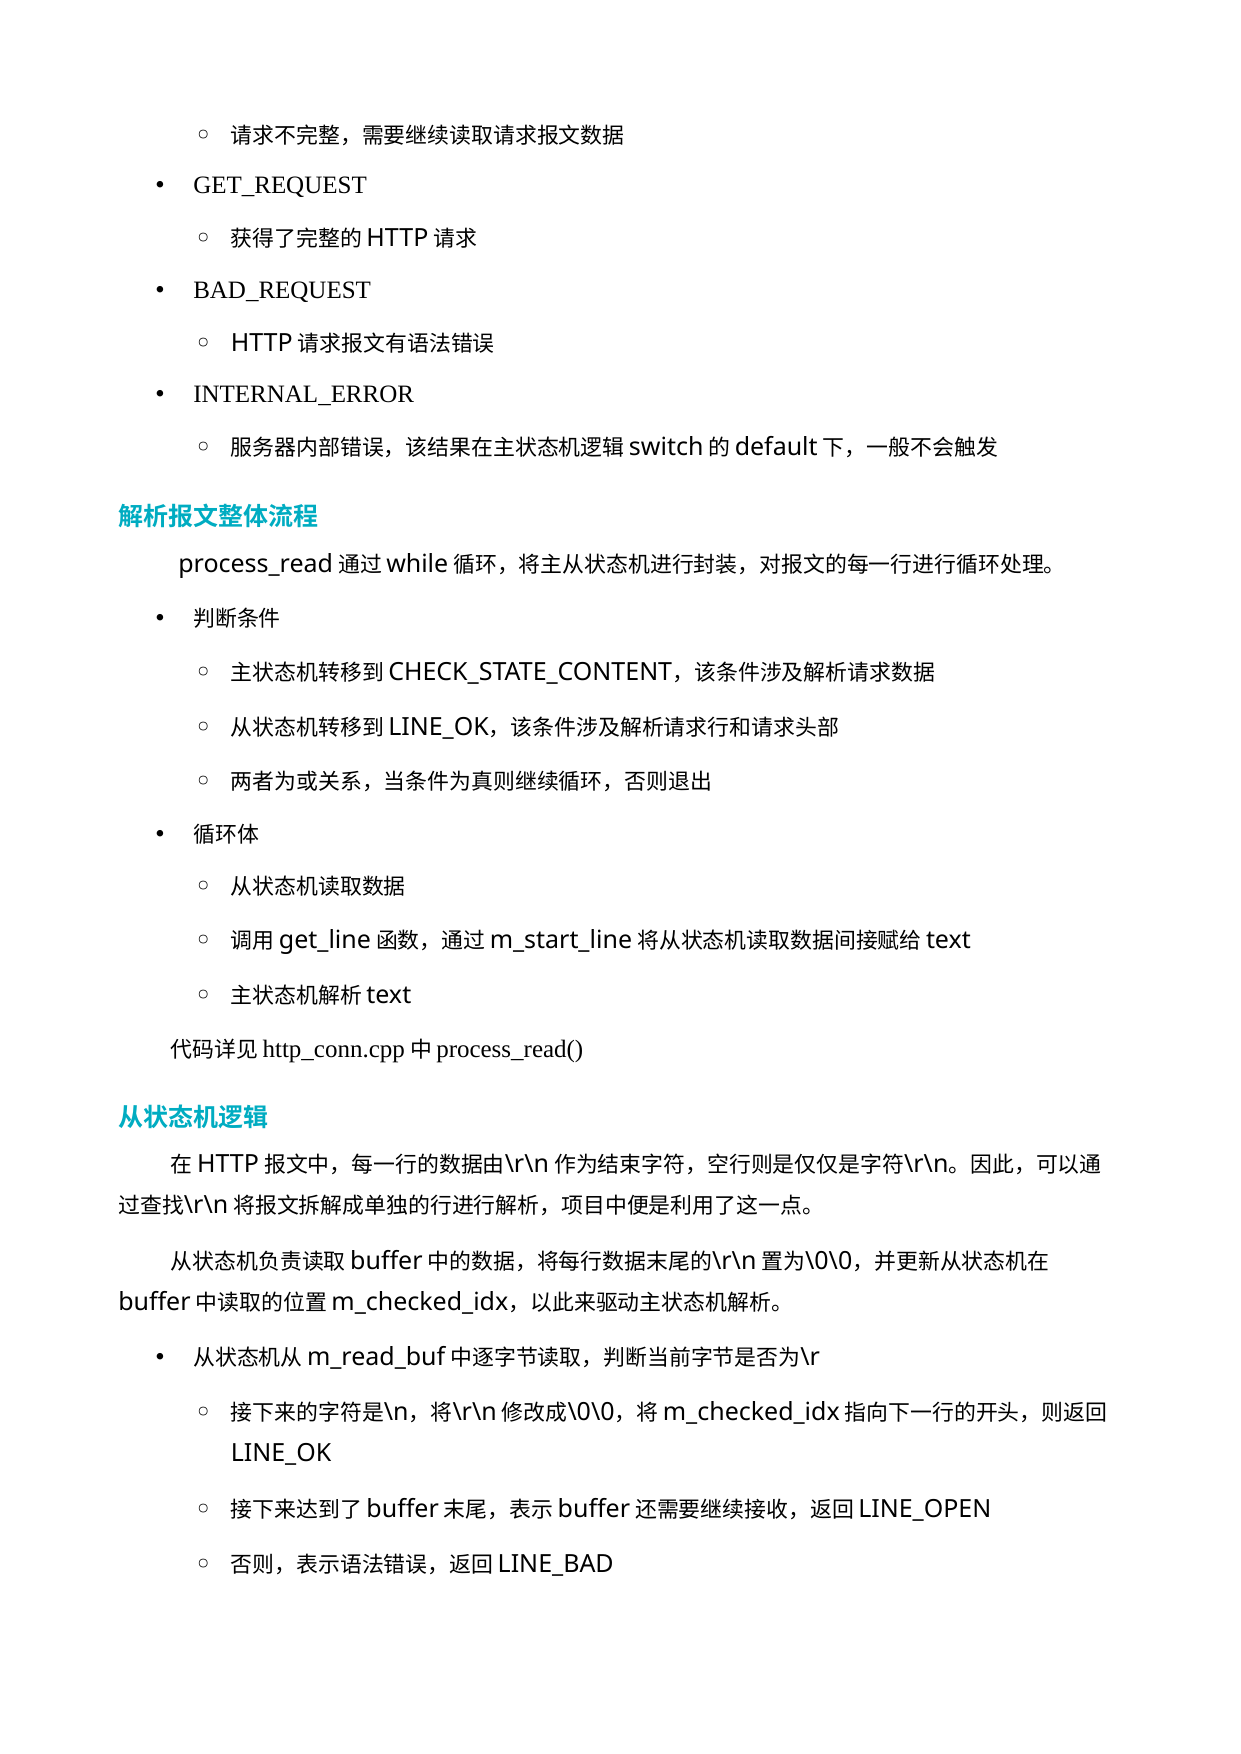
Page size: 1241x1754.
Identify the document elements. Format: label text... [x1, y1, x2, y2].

subtitle 解析报文整体流程 [118, 497, 1122, 533]
list 调用get_line函数，通过m_start_line将从状态机读取数据间接赋给text [193, 922, 1122, 956]
list 从状态机转移到LINE_OK，该条件涉及解析请求行和请求头部 [193, 709, 1122, 743]
list 接下来达到了buffer末尾，表示buffer还需要继续接收，返回LINE_OPEN [193, 1490, 1122, 1524]
text process_read通过while循环，将主从状态机进行封装，对报文的每一行进行循环处理。 [118, 545, 1122, 579]
list 否则，表示语法错误，返回LINE_BAD [193, 1546, 1122, 1580]
list 循环体 [156, 817, 1122, 848]
list 判断条件 [156, 601, 1122, 632]
list 服务器内部错误，该结果在主状态机逻辑switch的default下，一般不会触发 [193, 429, 1122, 463]
list INTERNAL_ERROR [156, 379, 1122, 408]
list 从状态机读取数据 [193, 869, 1122, 901]
list 从状态机从m_read_buf中逐字节读取，判断当前字节是否为\r [156, 1339, 1122, 1373]
text 在HTTP报文中，每一行的数据由\r\n作为结束字符，空行则是仅仅是字符\r\n。因此，可以通过查找\r\n将报文拆解成单独的行进行解析，项目中便是利用了这一点。 [118, 1146, 1122, 1221]
list 获得了完整的HTTP请求 [193, 220, 1122, 254]
subtitle 从状态机逻辑 [118, 1097, 1122, 1134]
list 主状态机解析text [193, 977, 1122, 1011]
list 主状态机转移到CHECK_STATE_CONTENT，该条件涉及解析请求数据 [193, 653, 1122, 687]
list BAD_REQUEST [156, 275, 1122, 304]
text 从状态机负责读取buffer中的数据，将每行数据末尾的\r\n置为\0\0，并更新从状态机在buffer中读取的位置m_checked_idx，以此来驱动主状态机解析。 [118, 1242, 1122, 1317]
list 请求不完整，需要继续读取请求报文数据 [193, 118, 1122, 150]
text 代码详见http_conn.cpp中process_read() [118, 1032, 1122, 1064]
list 两者为或关系，当条件为真则继续循环，否则退出 [193, 764, 1122, 796]
list GET_REQUEST [156, 171, 1122, 199]
list 接下来的字符是\n，将\r\n修改成\0\0，将m_checked_idx指向下一行的开头，则返回LINE_OK [193, 1394, 1122, 1469]
list HTTP请求报文有语法错误 [193, 324, 1122, 358]
